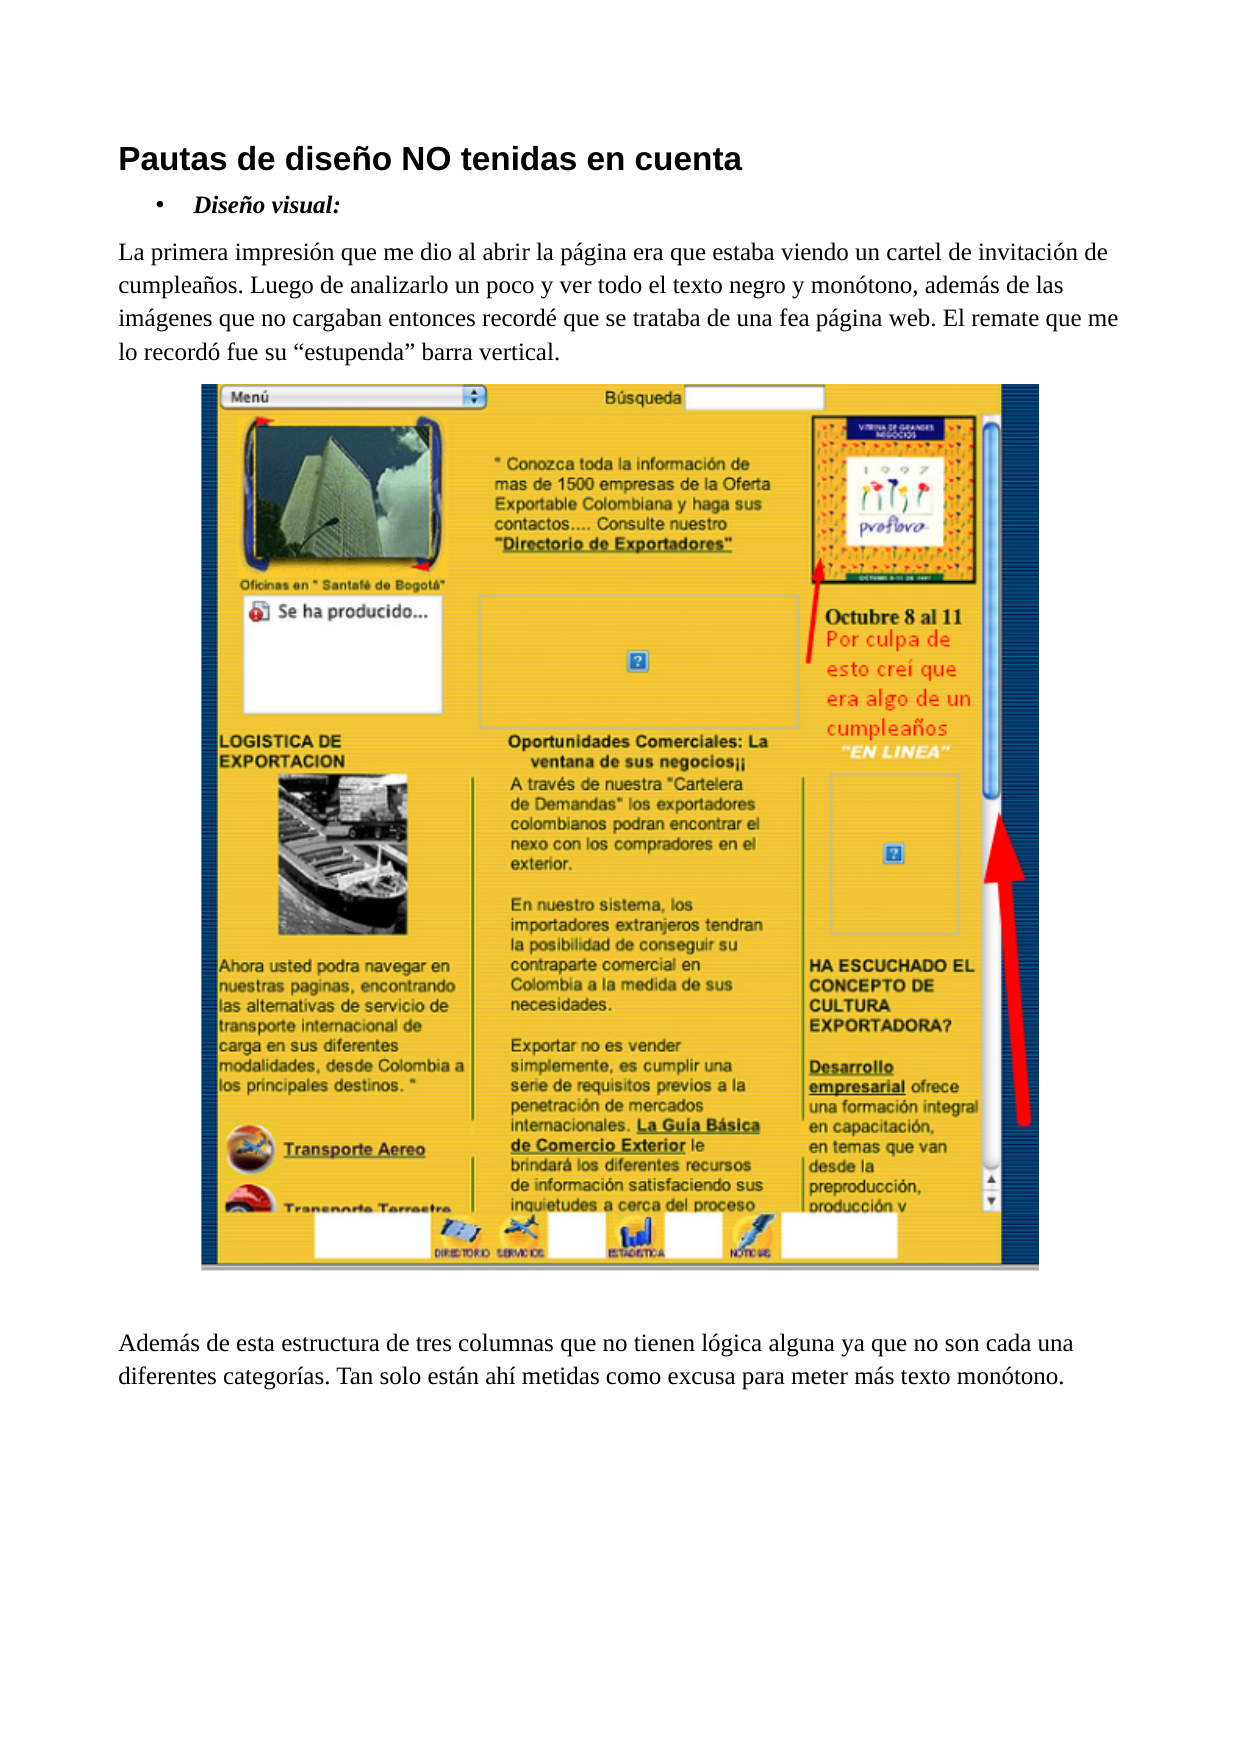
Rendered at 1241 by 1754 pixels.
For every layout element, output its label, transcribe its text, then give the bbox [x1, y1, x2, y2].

subtitle Pautas de diseño NO tenidas en cuenta [118, 139, 1122, 177]
text Además de esta estructura de tres columnas que no tienen lógica alguna ya que no son cada una diferentes categorías. Tan solo están ahí metidas como excusa para meter más texto monótono. [118, 1328, 1122, 1390]
picture [201, 384, 1039, 1277]
list Diseño visual: [156, 190, 1122, 219]
text La primera impresión que me dio al abrir la página era que estaba viendo un cartel de invitación de cumpleaños. Luego de analizarlo un poco y ver todo el texto negro y monótono, además de las imágenes que no cargaban entonces recordé que se trataba de una fea página web. El remate que me lo recordó fue su “estupenda” barra vertical. [118, 237, 1122, 365]
